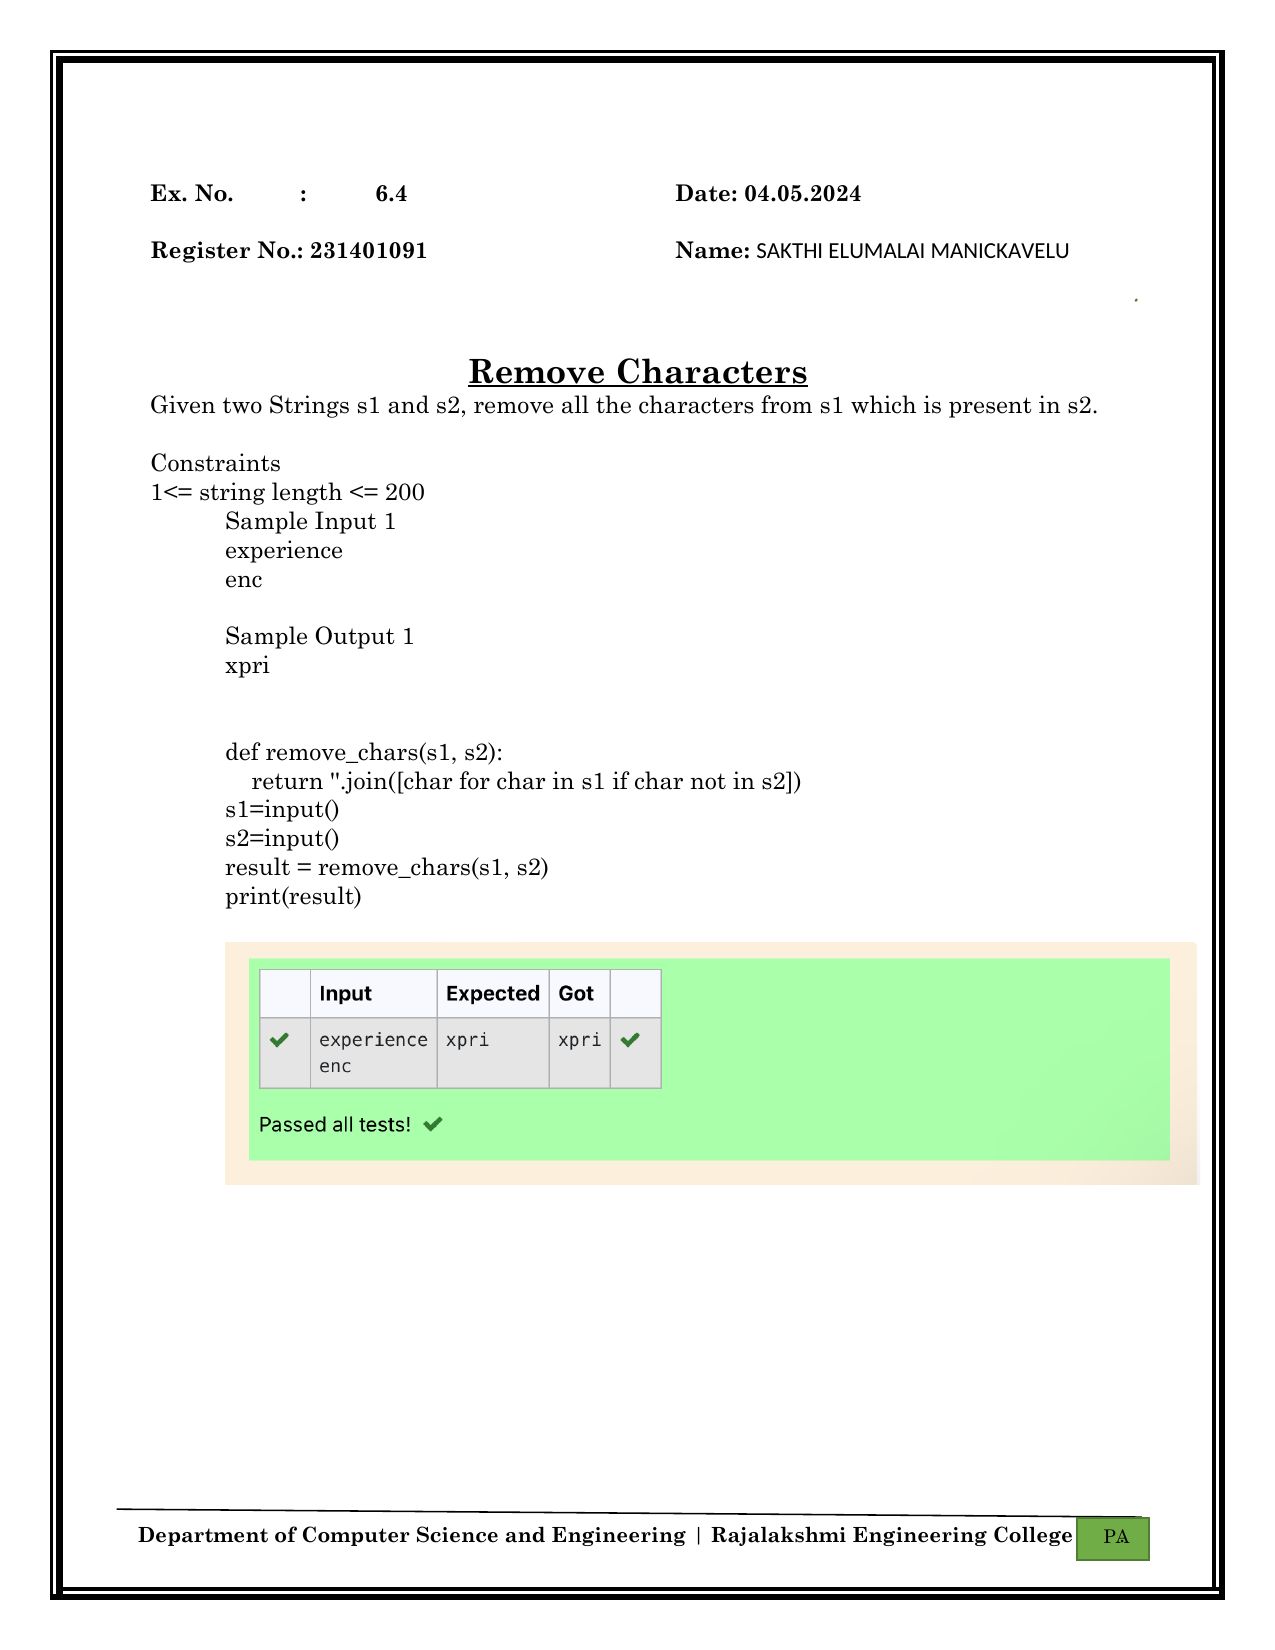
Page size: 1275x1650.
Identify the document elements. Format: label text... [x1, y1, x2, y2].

text experience [225, 534, 1125, 563]
text Given two Strings s1 and s2, remove all the characters from s1 which is present in s2. [150, 390, 1125, 419]
text Remove Characters [150, 350, 1125, 390]
text Ex. No. : 6.4 Date: 04.05.2024 [150, 179, 1125, 207]
text Constraints [150, 448, 1125, 477]
text enc [225, 563, 1125, 592]
text xpri [225, 650, 1125, 679]
text result = remove_chars(s1, s2) [225, 852, 1125, 881]
text print(result) [225, 881, 1125, 910]
text s1=input() [225, 794, 1125, 823]
picture [225, 938, 1200, 1185]
text 1<= string length <= 200 [150, 477, 1125, 506]
text Register No.: 231401091 Name: SAKTHI ELUMALAI MANICKAVELU [150, 236, 1125, 264]
text Sample Input 1 [225, 506, 1125, 534]
text def remove_chars(s1, s2): [225, 737, 1125, 765]
text s2=input() [225, 823, 1125, 852]
text Sample Output 1 [225, 621, 1125, 650]
text return ''.join([char for char in s1 if char not in s2]) [225, 765, 1125, 794]
